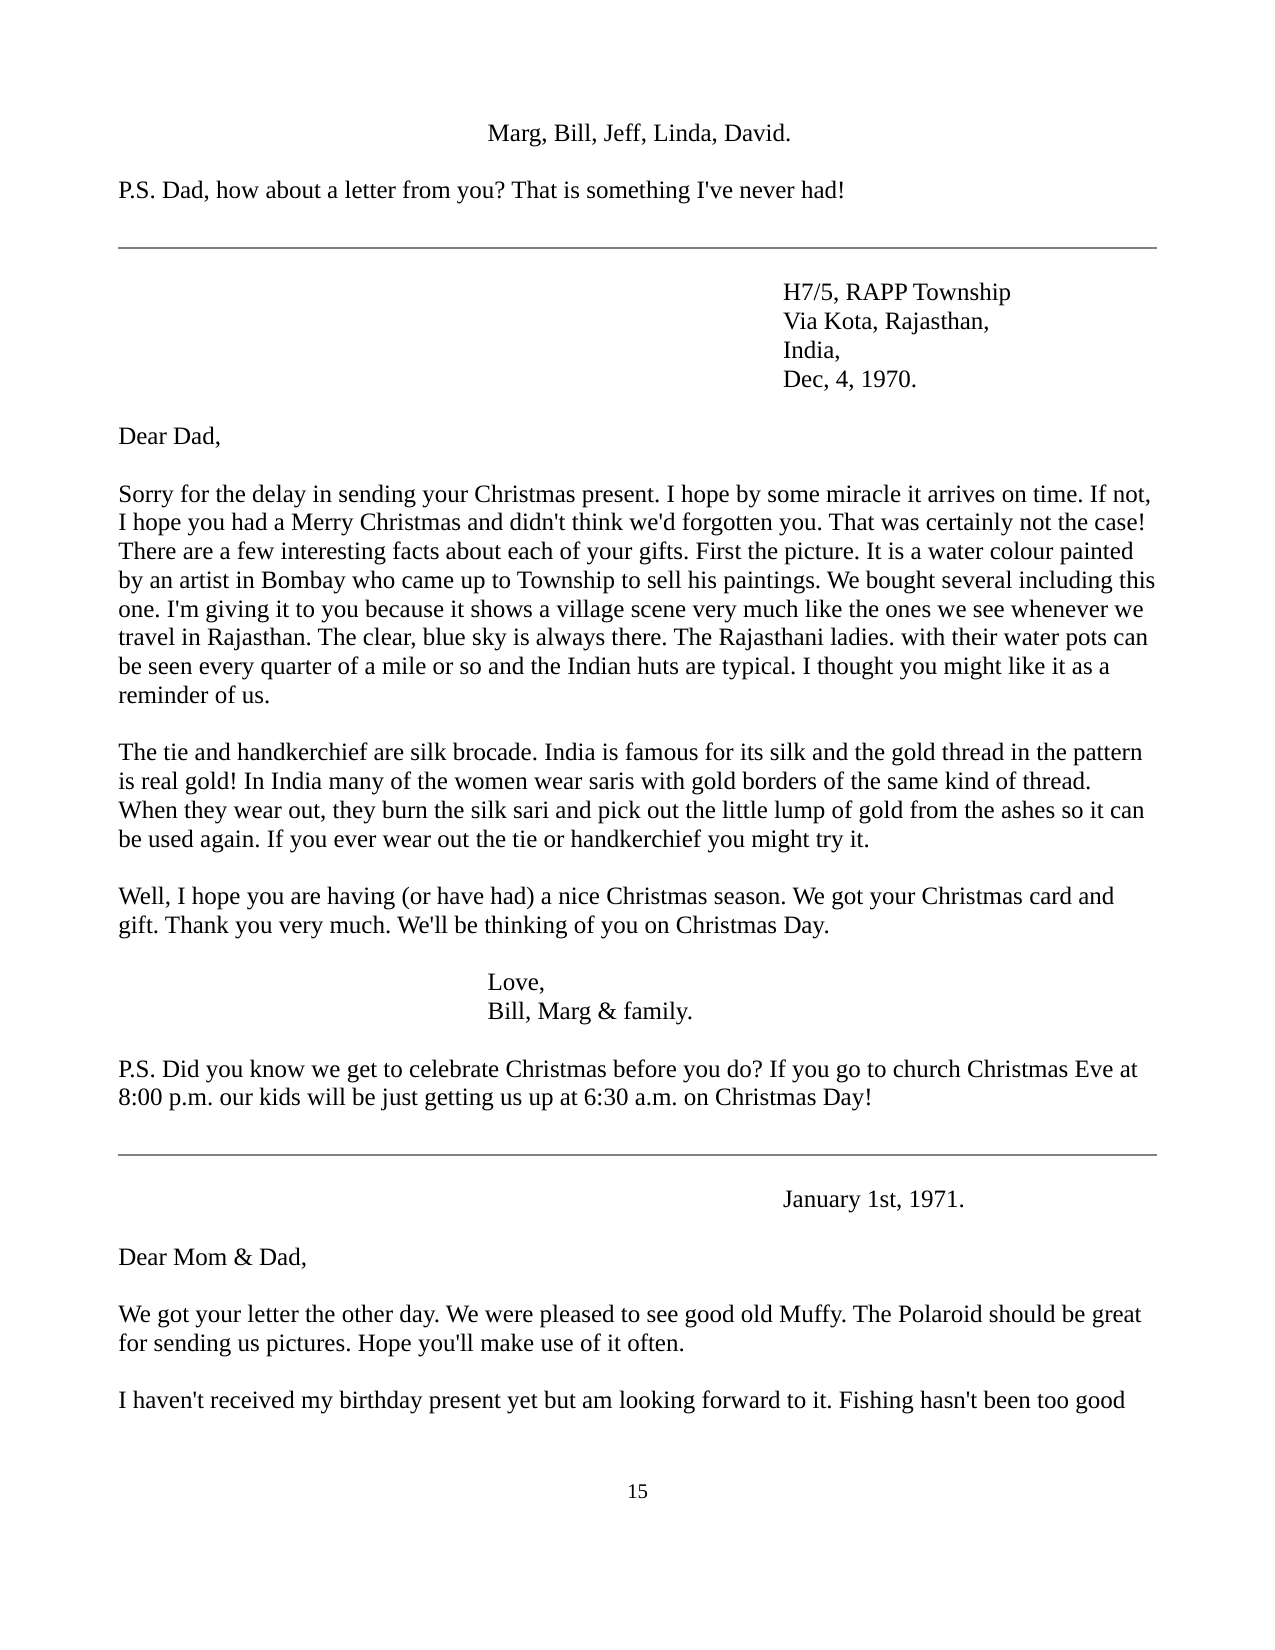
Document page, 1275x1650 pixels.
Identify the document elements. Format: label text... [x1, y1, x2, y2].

text Marg, Bill, Jeff, Linda, David. [118, 118, 1157, 147]
text We got your letter the other day. We were pleased to see good old Muffy. The Polaroid should be great for sending us pictures. Hope you'll make use of it often. [118, 1299, 1157, 1357]
text P.S. Dad, how about a letter from you? That is something I've never had! [118, 176, 1157, 204]
text India, [118, 335, 1157, 364]
text Via Kota, Rajasthan, [118, 306, 1157, 335]
text P.S. Did you know we get to celebrate Christmas before you do? If you go to church Christmas Eve at 8:00 p.m. our kids will be just getting us up at 6:30 a.m. on Christmas Day! [118, 1054, 1157, 1111]
text Dear Dad, [118, 421, 1157, 450]
text Dear Mom & Dad, [118, 1242, 1157, 1270]
text Sorry for the delay in sending your Christmas present. I hope by some miracle it arrives on time. If not, I hope you had a Merry Christmas and didn't think we'd forgotten you. That was certainly not the case! There are a few interesting facts about each of your gifts. First the picture. It is a water colour painted by an artist in Bombay who came up to Township to sell his paintings. We bought several including this one. I'm giving it to you because it shows a village scene very much like the ones we see whenever we travel in Rajasthan. The clear, blue sky is always there. The Rajasthani ladies. with their water pots can be seen every quarter of a mile or so and the Indian huts are typical. I thought you might like it as a reminder of us. [118, 479, 1157, 709]
text The tie and handkerchief are silk brocade. India is famous for its silk and the gold thread in the pattern is real gold! In India many of the women wear saris with gold borders of the same kind of thread. When they wear out, they burn the silk sari and pick out the little lump of gold from the ashes so it can be used again. If you ever wear out the tie or handkerchief you might try it. [118, 737, 1157, 852]
text Dec, 4, 1970. [118, 364, 1157, 392]
text H7/5, RAPP Township [118, 277, 1157, 306]
text Bill, Marg & family. [118, 996, 1157, 1025]
text Love, [118, 967, 1157, 996]
text I haven't received my birthday present yet but am looking forward to it. Fishing hasn't been too good [118, 1385, 1157, 1414]
text Well, I hope you are having (or have had) a nice Christmas season. We got your Christmas card and gift. Thank you very much. We'll be thinking of you on Christmas Day. [118, 881, 1157, 939]
text January 1st, 1971. [118, 1184, 1157, 1213]
